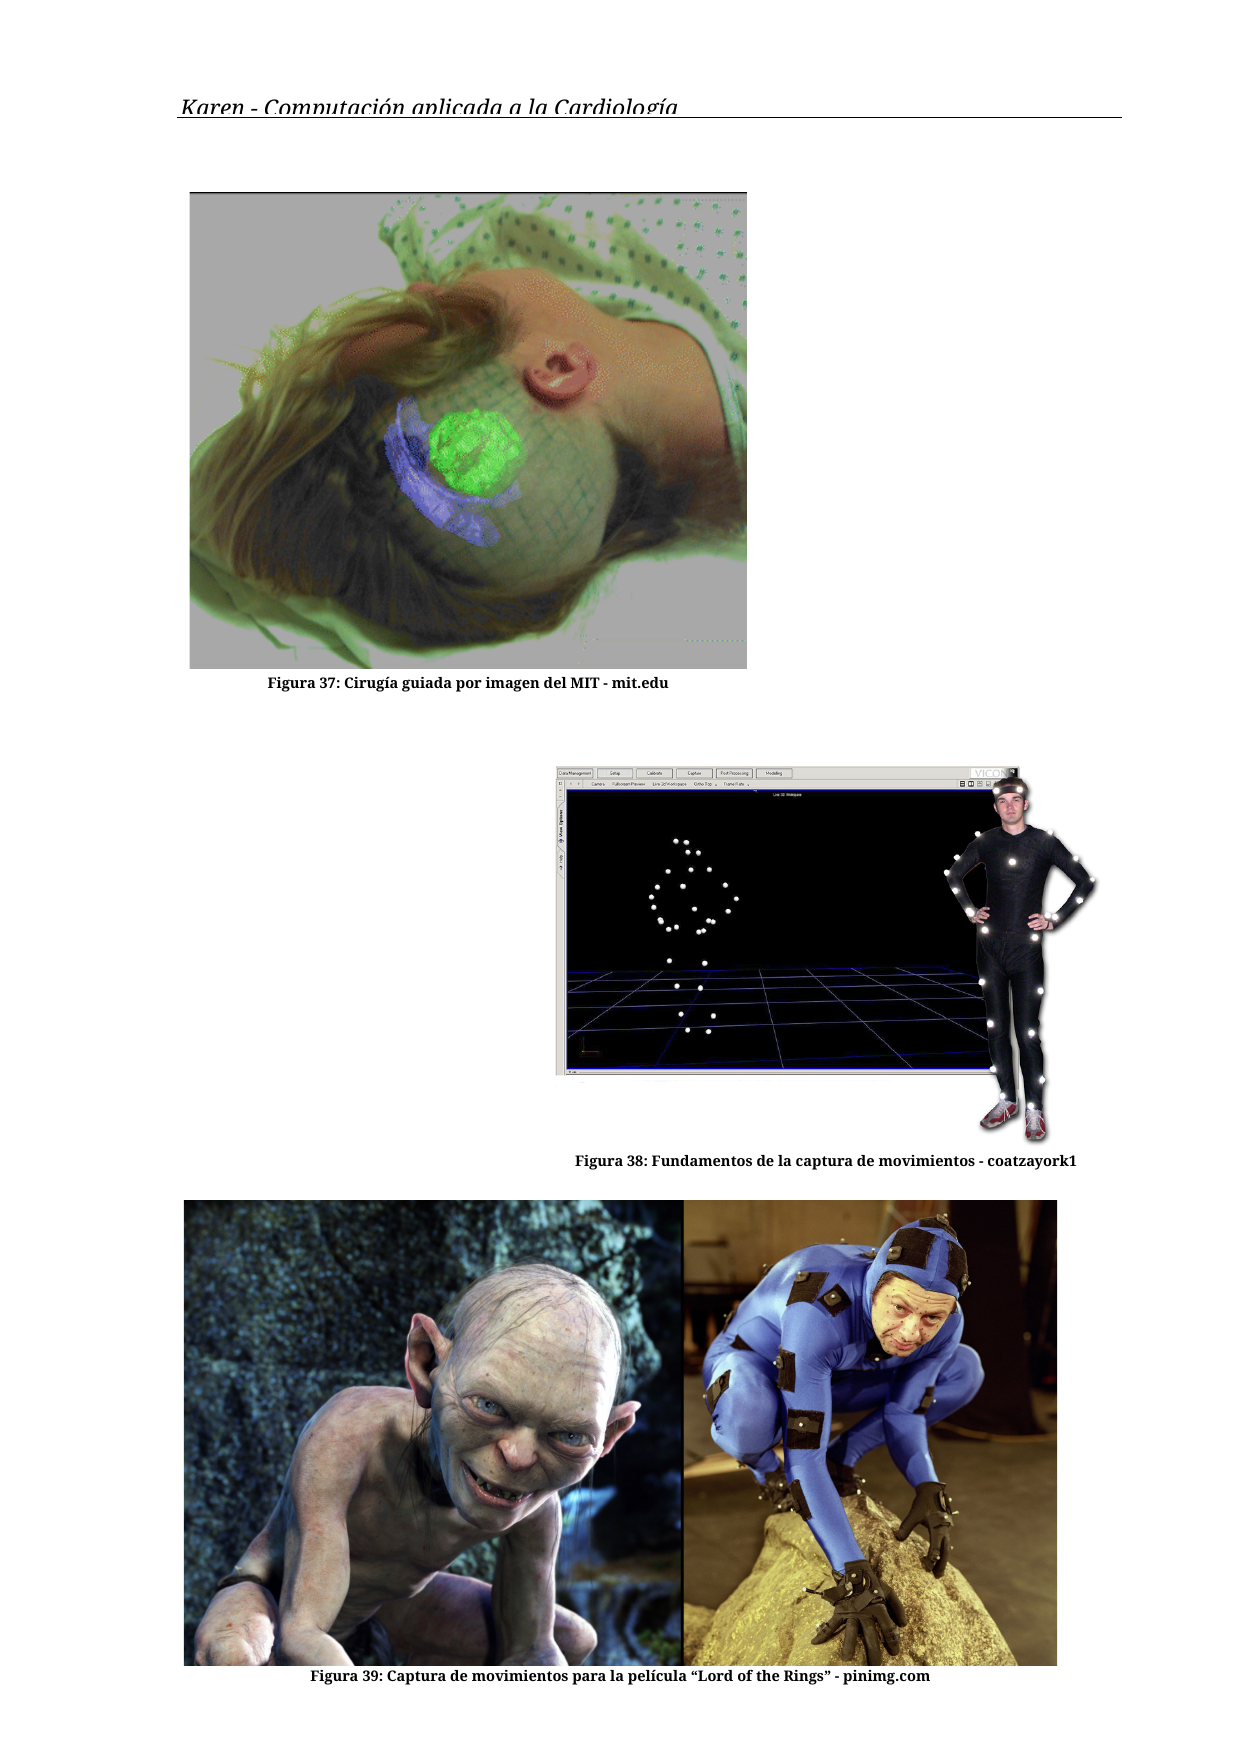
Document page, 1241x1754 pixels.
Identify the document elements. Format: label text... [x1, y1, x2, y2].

picture [189, 192, 747, 669]
picture [183, 1200, 1058, 1666]
text Figura 37: Cirugía guiada por imagen del MIT - mit.edu [189, 669, 747, 693]
picture [551, 766, 1101, 1147]
text Figura 39: Captura de movimientos para la película “Lord of the Rings” - pinimg.com [184, 1666, 1057, 1685]
text Figura 38: Fundamentos de la captura de movimientos - coatzayork1 [551, 1147, 1101, 1171]
